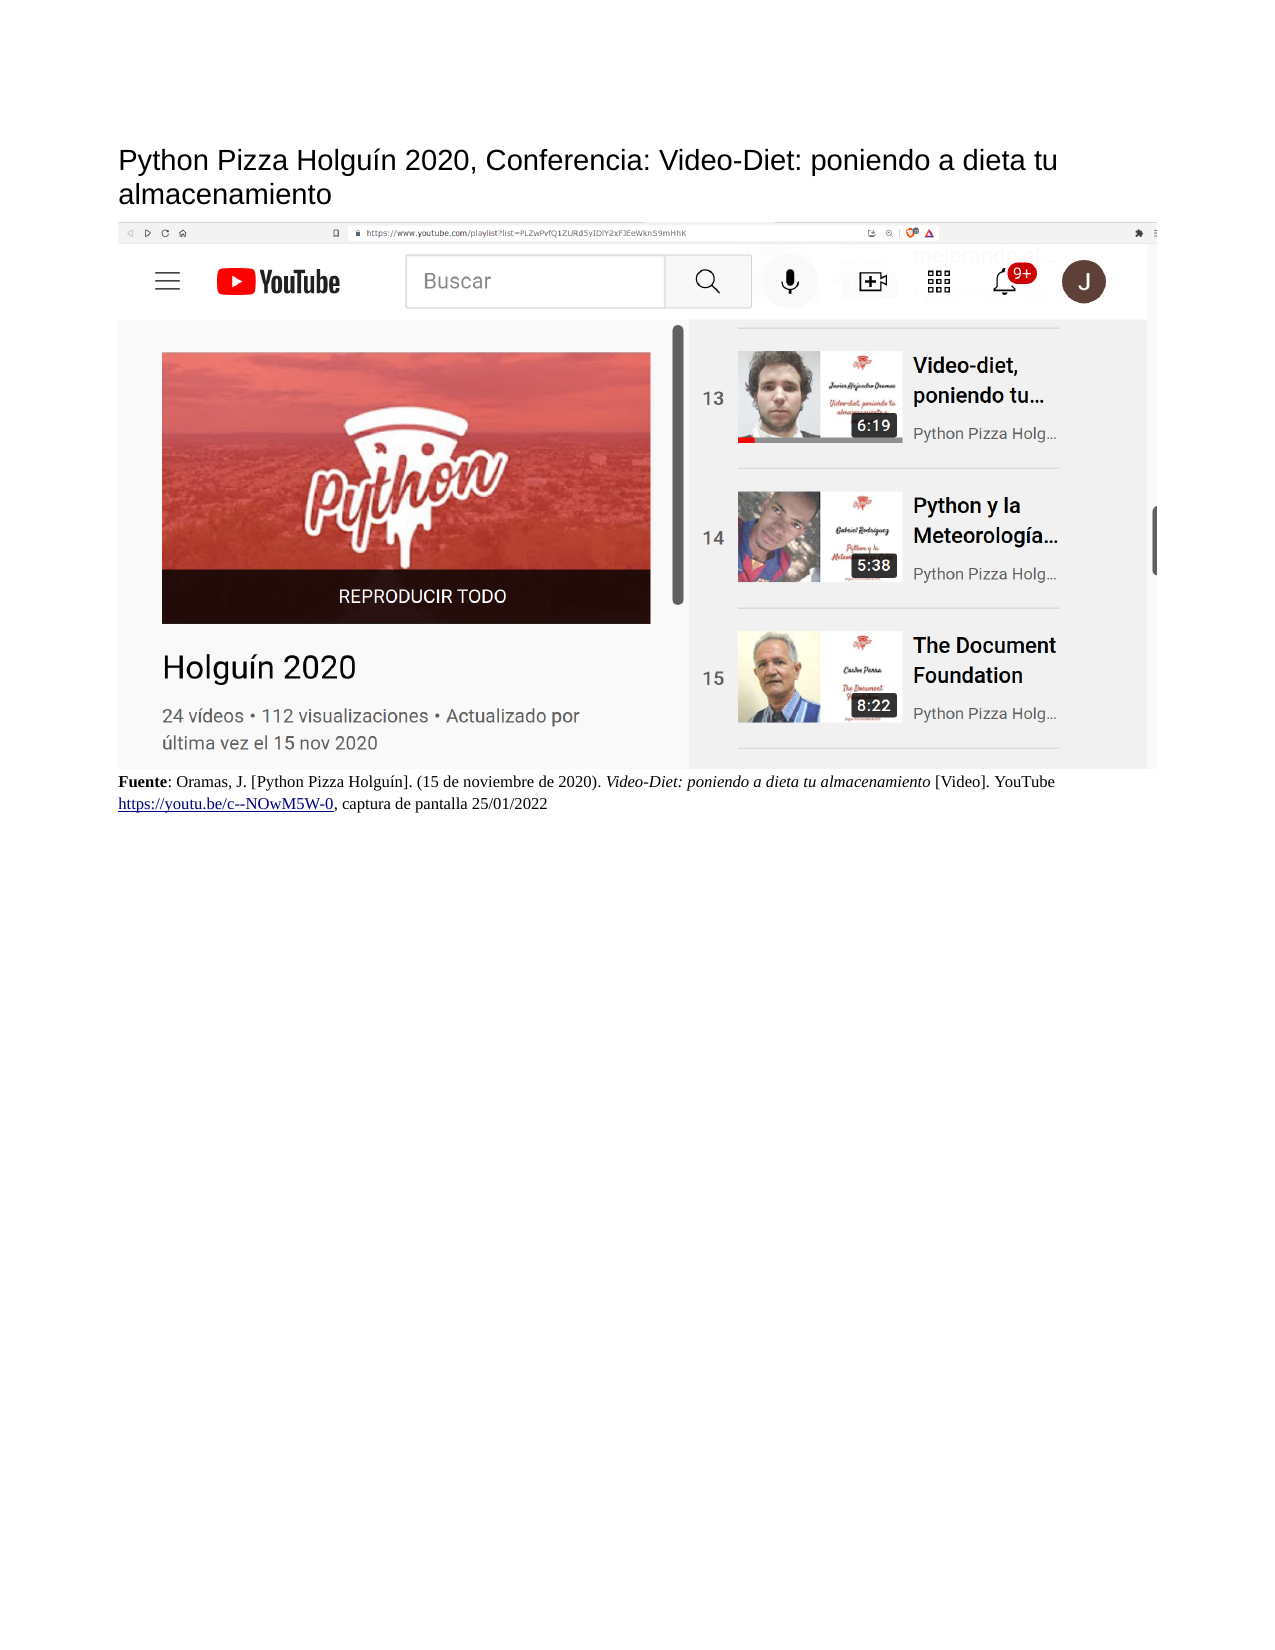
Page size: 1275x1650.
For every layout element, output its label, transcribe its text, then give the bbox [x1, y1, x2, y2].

text Fuente: Oramas, J. [Python Pizza Holguín]. (15 de noviembre de 2020). Video-Diet: poniendo a dieta tu almacenamiento [Video]. YouTube https://youtu.be/c--NOwM5W-0, captura de pantalla 25/01/2022 [118, 769, 1157, 813]
picture [118, 222, 1157, 769]
subtitle Python Pizza Holguín 2020, Conferencia: Video-Diet: poniendo a dieta tu almacenamiento [118, 143, 1157, 210]
